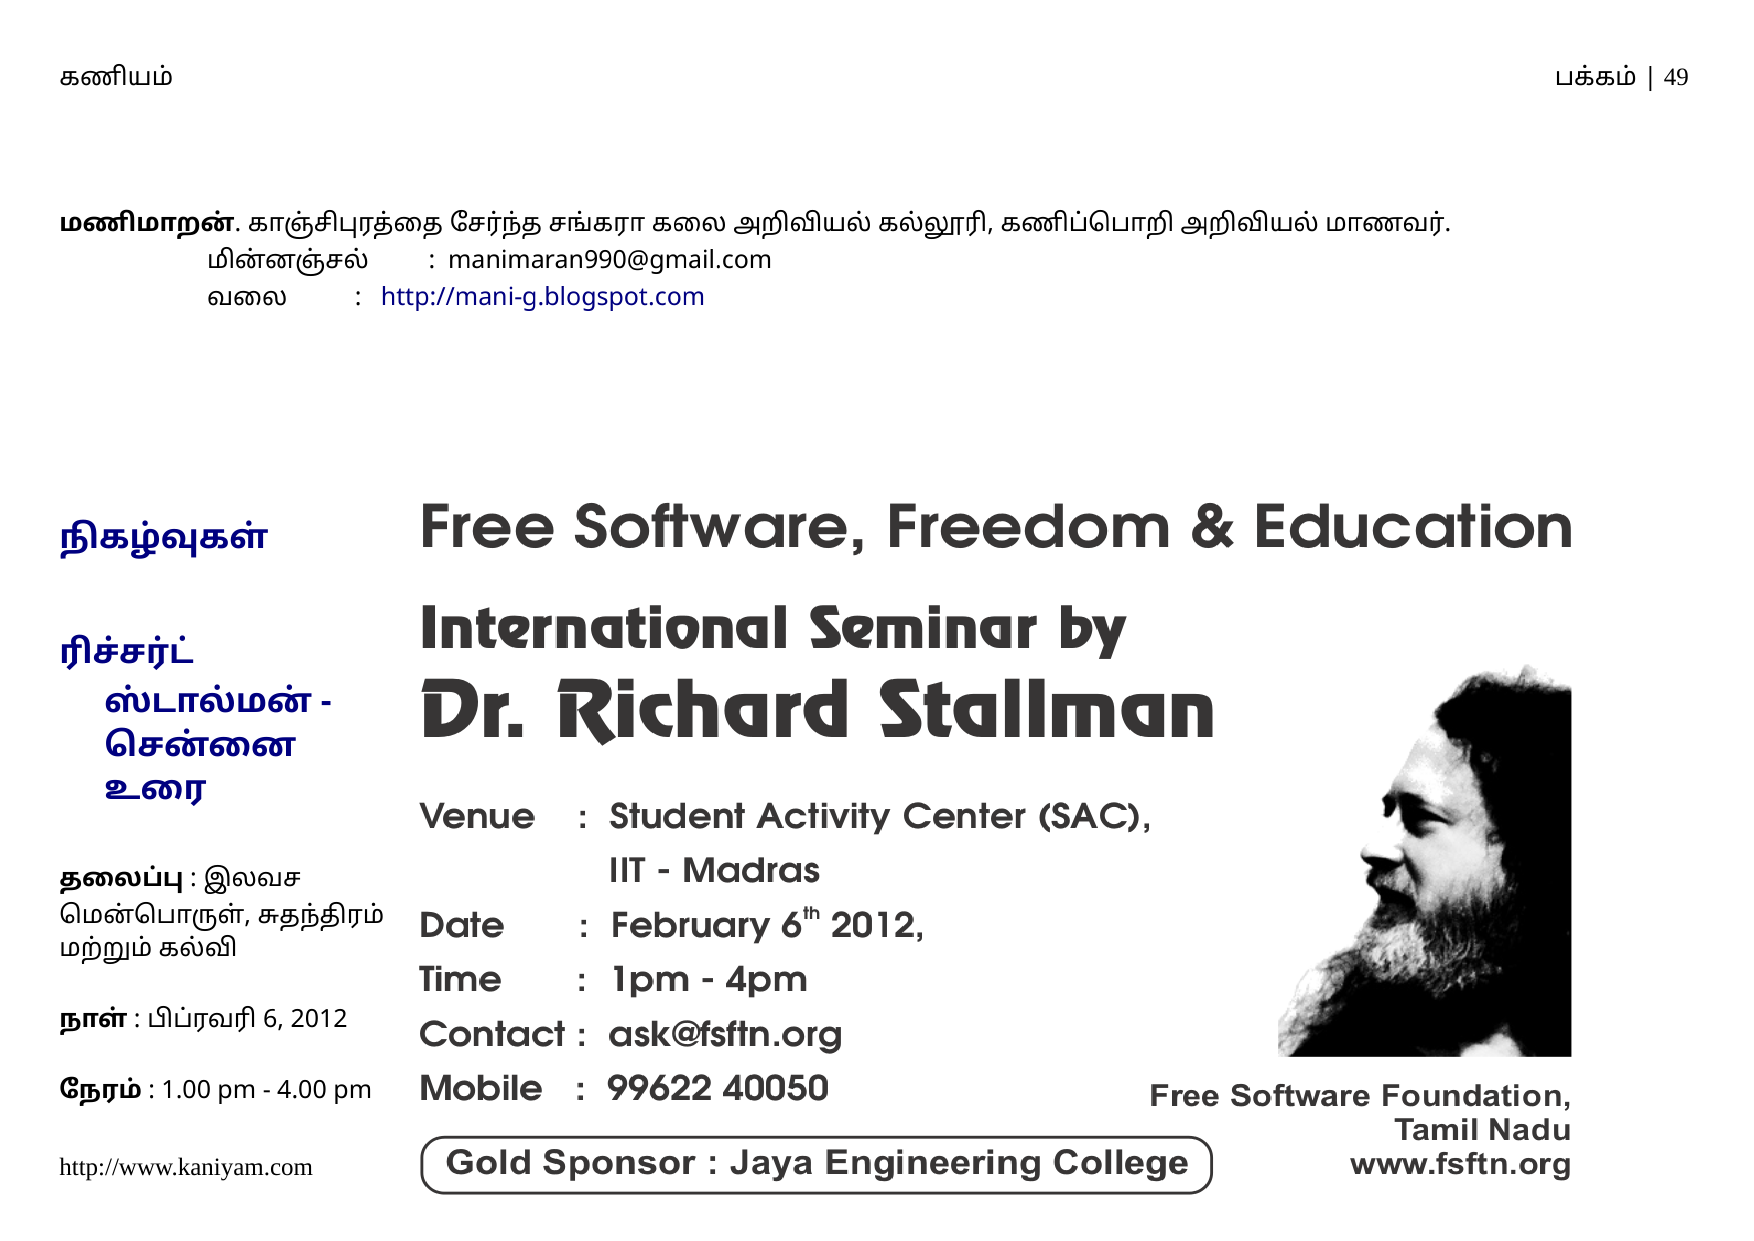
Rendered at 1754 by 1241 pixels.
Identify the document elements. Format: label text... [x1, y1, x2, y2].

subtitle நிகழ்வுகள் [59, 518, 394, 562]
picture [394, 475, 1607, 1241]
text [1607, 1000, 1695, 1037]
text நேரம் : 1.00 pm - 4.00 pm [59, 1071, 394, 1108]
subtitle [1607, 518, 1695, 562]
subtitle [1607, 633, 1695, 813]
text மணிமாறன். காஞ்சிபுரத்தை சேர்ந்த சங்கரா கலை அறிவியல் கல்லூரி, கணிப்பொறி அறிவியல் மாணவர். [59, 205, 1695, 242]
text மின்னஞ்சல் : manimaran990@gmail.com [59, 242, 1695, 279]
text வலை : http://mani-g.blogspot.com [59, 279, 1695, 316]
text [1607, 859, 1695, 966]
text தலைப்பு : இலவச மென்பொருள், சுதந்திரம் மற்றும் கல்வி [59, 859, 394, 966]
text நாள் : பிப்ரவரி 6, 2012 [59, 1000, 394, 1037]
text [1607, 1071, 1695, 1108]
subtitle ரிச்சர்ட் ஸ்டால்மன் - சென்னை உரை [59, 633, 394, 813]
